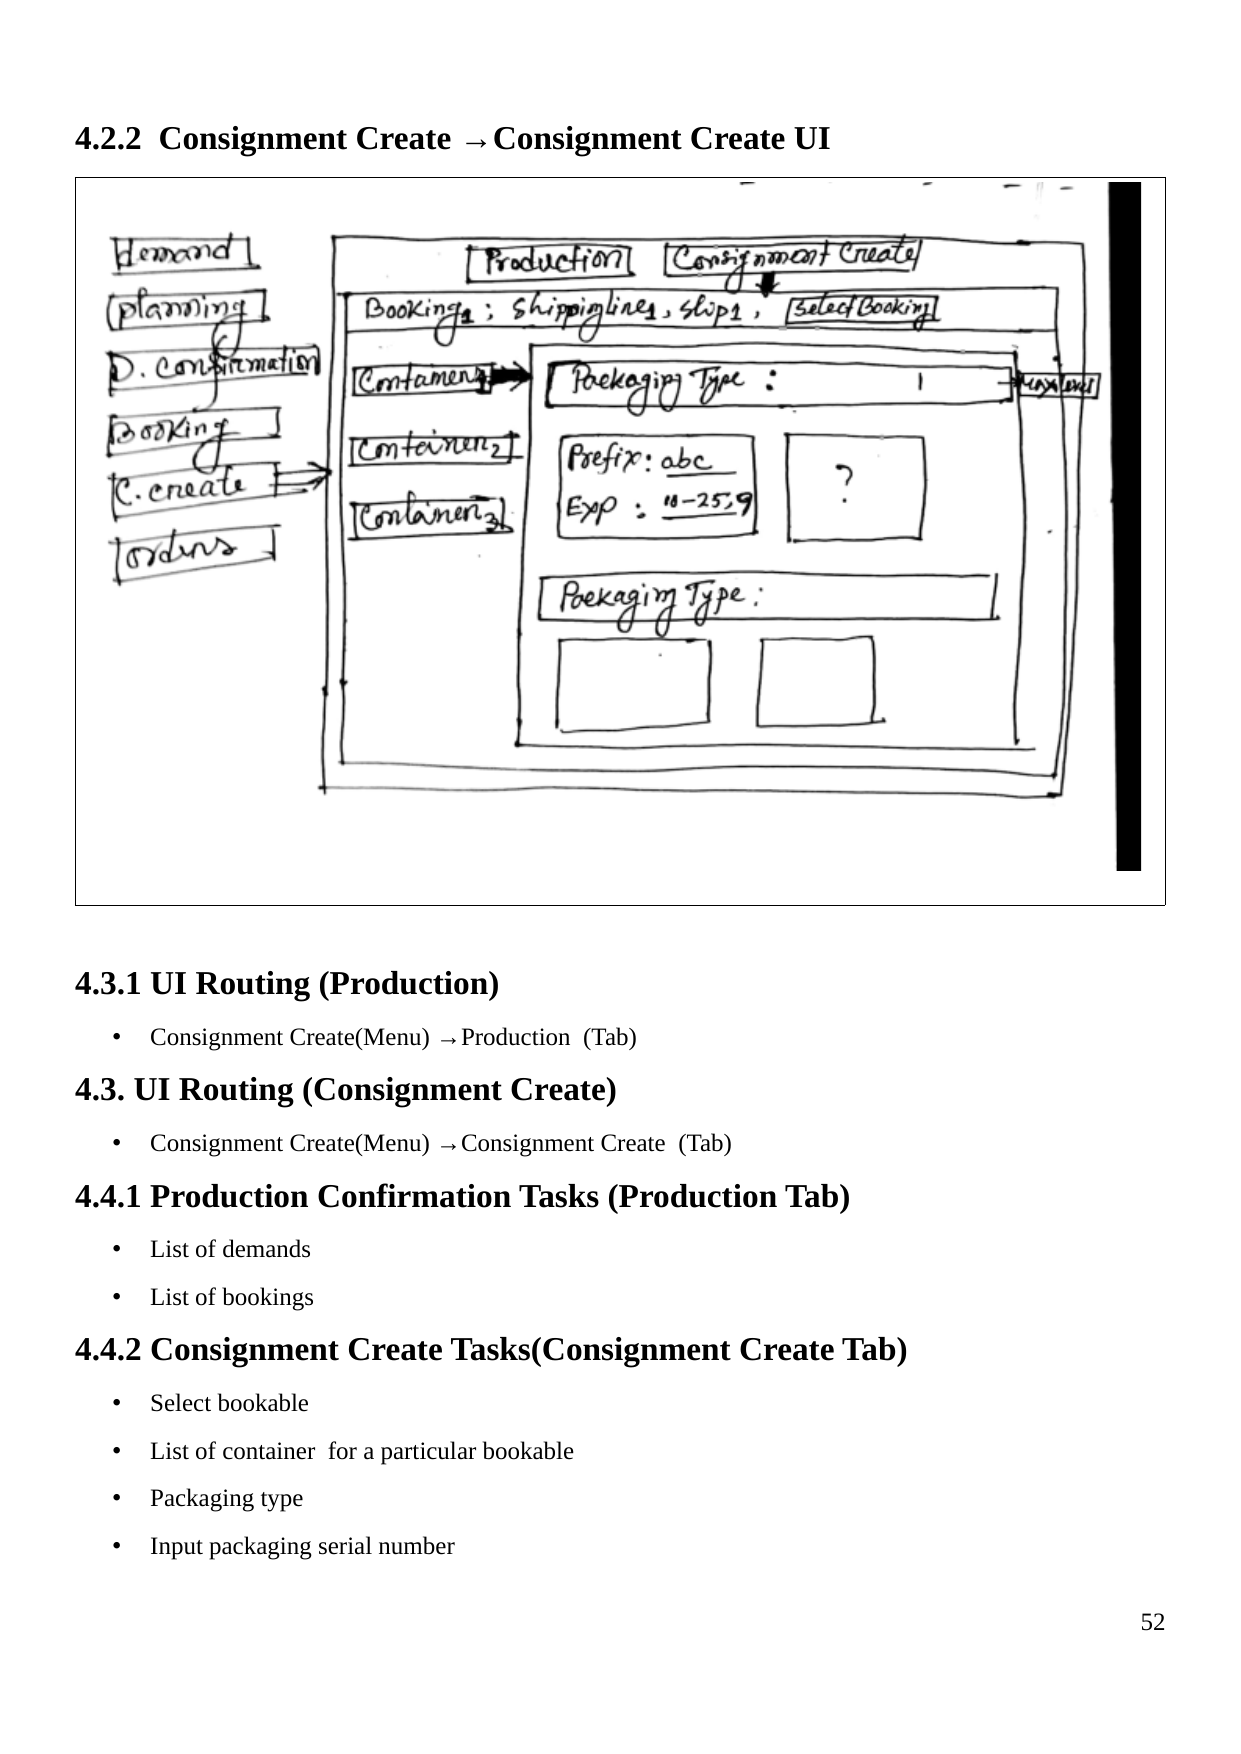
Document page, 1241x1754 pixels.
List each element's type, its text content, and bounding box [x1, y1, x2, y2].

list List of bookings [112, 1282, 1165, 1311]
list Consignment Create(Menu) →Production (Tab) [112, 1022, 1165, 1051]
text 4.3.1 UI Routing (Production) [75, 963, 1165, 1002]
list Packaging type [112, 1483, 1165, 1512]
list Input packaging serial number [112, 1531, 1165, 1560]
picture [99, 182, 1142, 871]
text 4.3. UI Routing (Consignment Create) [75, 1069, 1165, 1108]
list Consignment Create(Menu) →Consignment Create (Tab) [112, 1128, 1165, 1157]
text 4.4.1 Production Confirmation Tasks (Production Tab) [75, 1176, 1165, 1214]
list List of demands [112, 1234, 1165, 1263]
text 4.2.2 Consignment Create →Consignment Create UI [75, 118, 1165, 156]
list List of container for a particular bookable [112, 1436, 1165, 1465]
list Select bookable [112, 1388, 1165, 1417]
table_header [76, 178, 1165, 904]
text 4.4.2 Consignment Create Tasks(Consignment Create Tab) [75, 1330, 1165, 1368]
